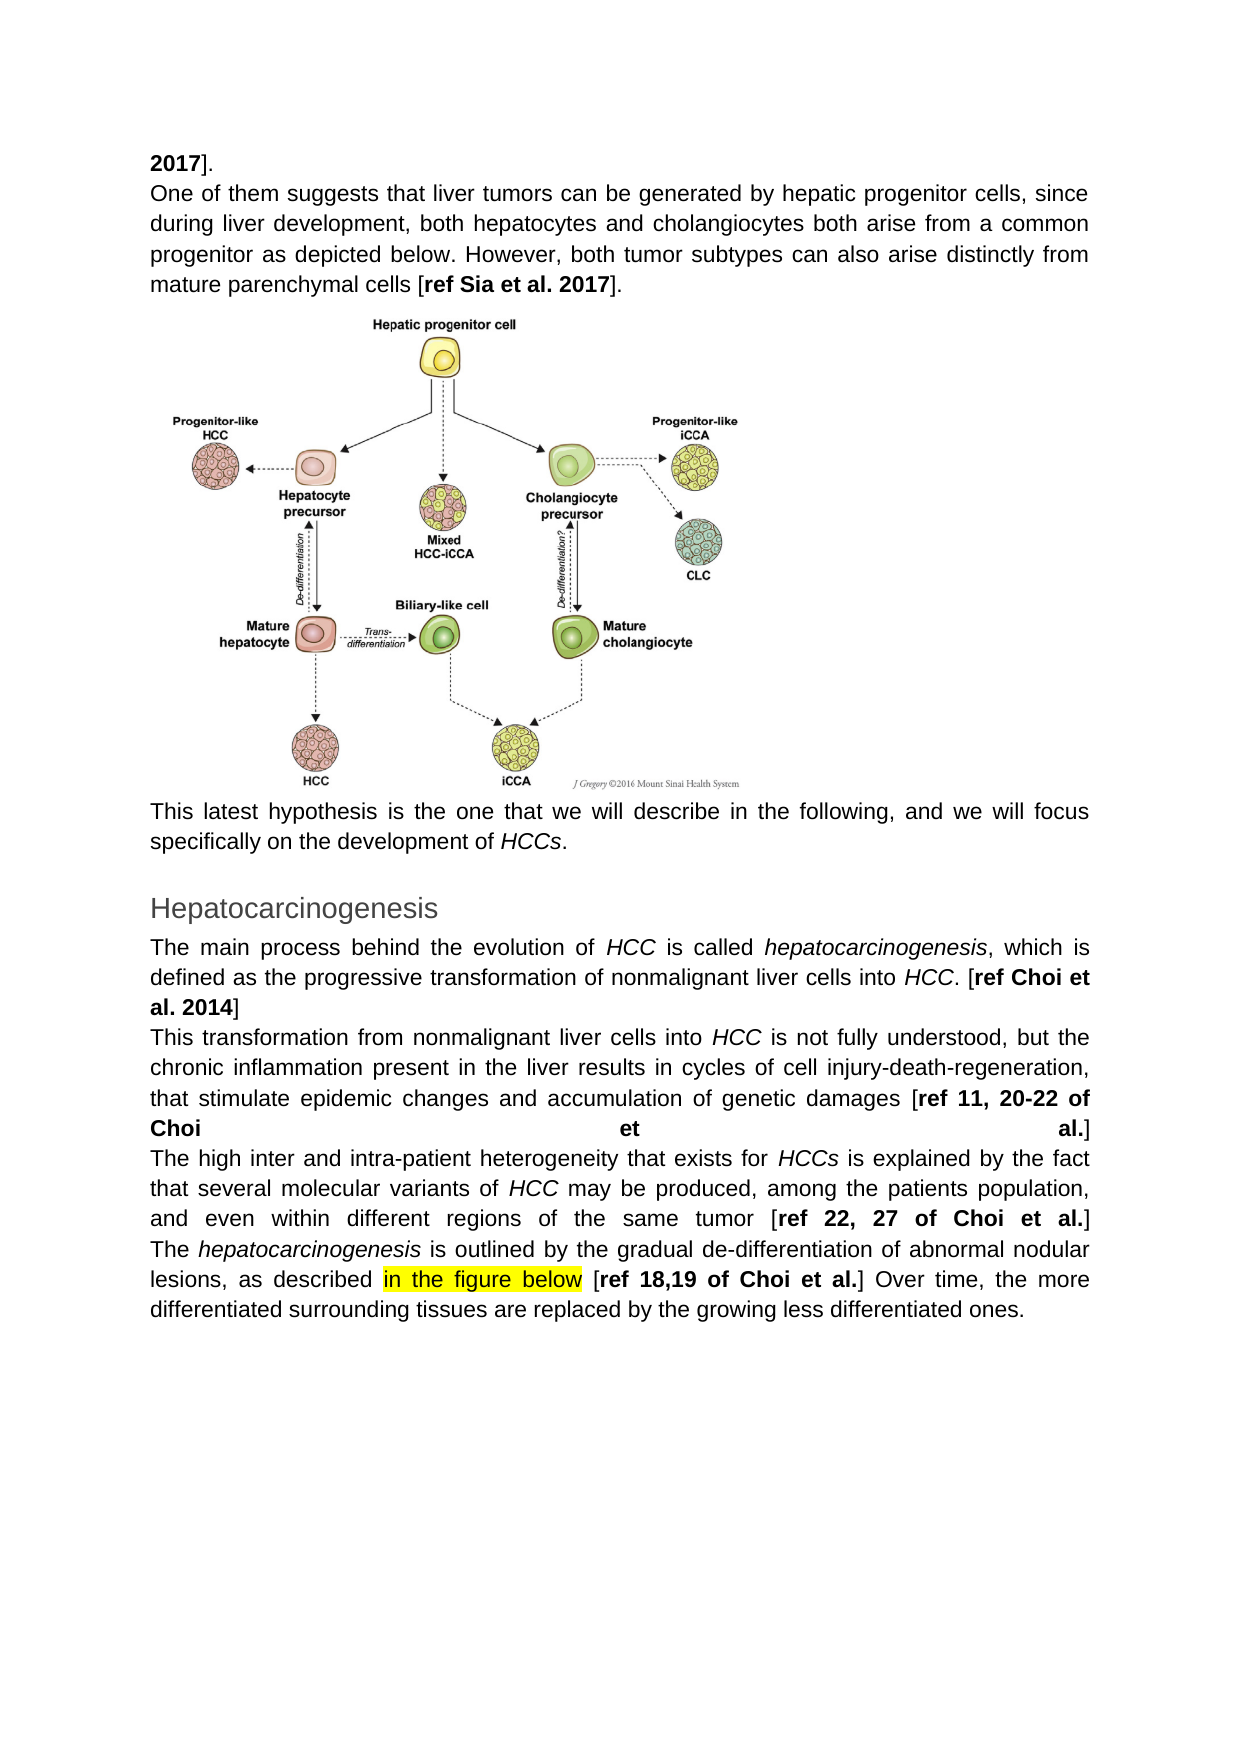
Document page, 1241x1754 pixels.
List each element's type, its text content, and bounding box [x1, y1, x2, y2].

text The main process behind the evolution of HCC is called hepatocarcinogenesis, which is defined as the progressive transformation of nonmalignant liver cells into HCC. [ref Choi et al. 2014] [150, 933, 1090, 1020]
subtitle Hepatocarcinogenesis [150, 892, 1090, 925]
text This transformation from nonmalignant liver cells into HCC is not fully understood, but the chronic inflammation present in the liver results in cycles of cell injury-death-regeneration, that stimulate epidemic changes and accumulation of genetic damages [ref 11, 20-22 of Choi et al.] The high inter and intra-patient heterogeneity that exists for HCCs is explained by the fact that several molecular variants of HCC may be produced, among the patients population, and even within different regions of the same tumor [ref 22, 27 of Choi et al.] The hepatocarcinogenesis is outlined by the gradual de-differentiation of abnormal nodular lesions, as described in the figure below [ref 18,19 of Choi et al.] Over time, the more differentiated surrounding tissues are replaced by the growing less differentiated ones. [150, 1024, 1090, 1322]
text 2017]. [150, 150, 1090, 176]
picture [150, 301, 754, 794]
text One of them suggests that liver tumors can be generated by hepatic progenitor cells, since during liver development, both hepatocytes and cholangiocytes both arise from a common progenitor as depicted below. However, both tumor subtypes can also arise distinctly from mature parenchymal cells [ref Sia et al. 2017]. [150, 180, 1090, 297]
text This latest hypothesis is the one that we will describe in the following, and we will focus specifically on the development of HCCs. [150, 798, 1090, 854]
